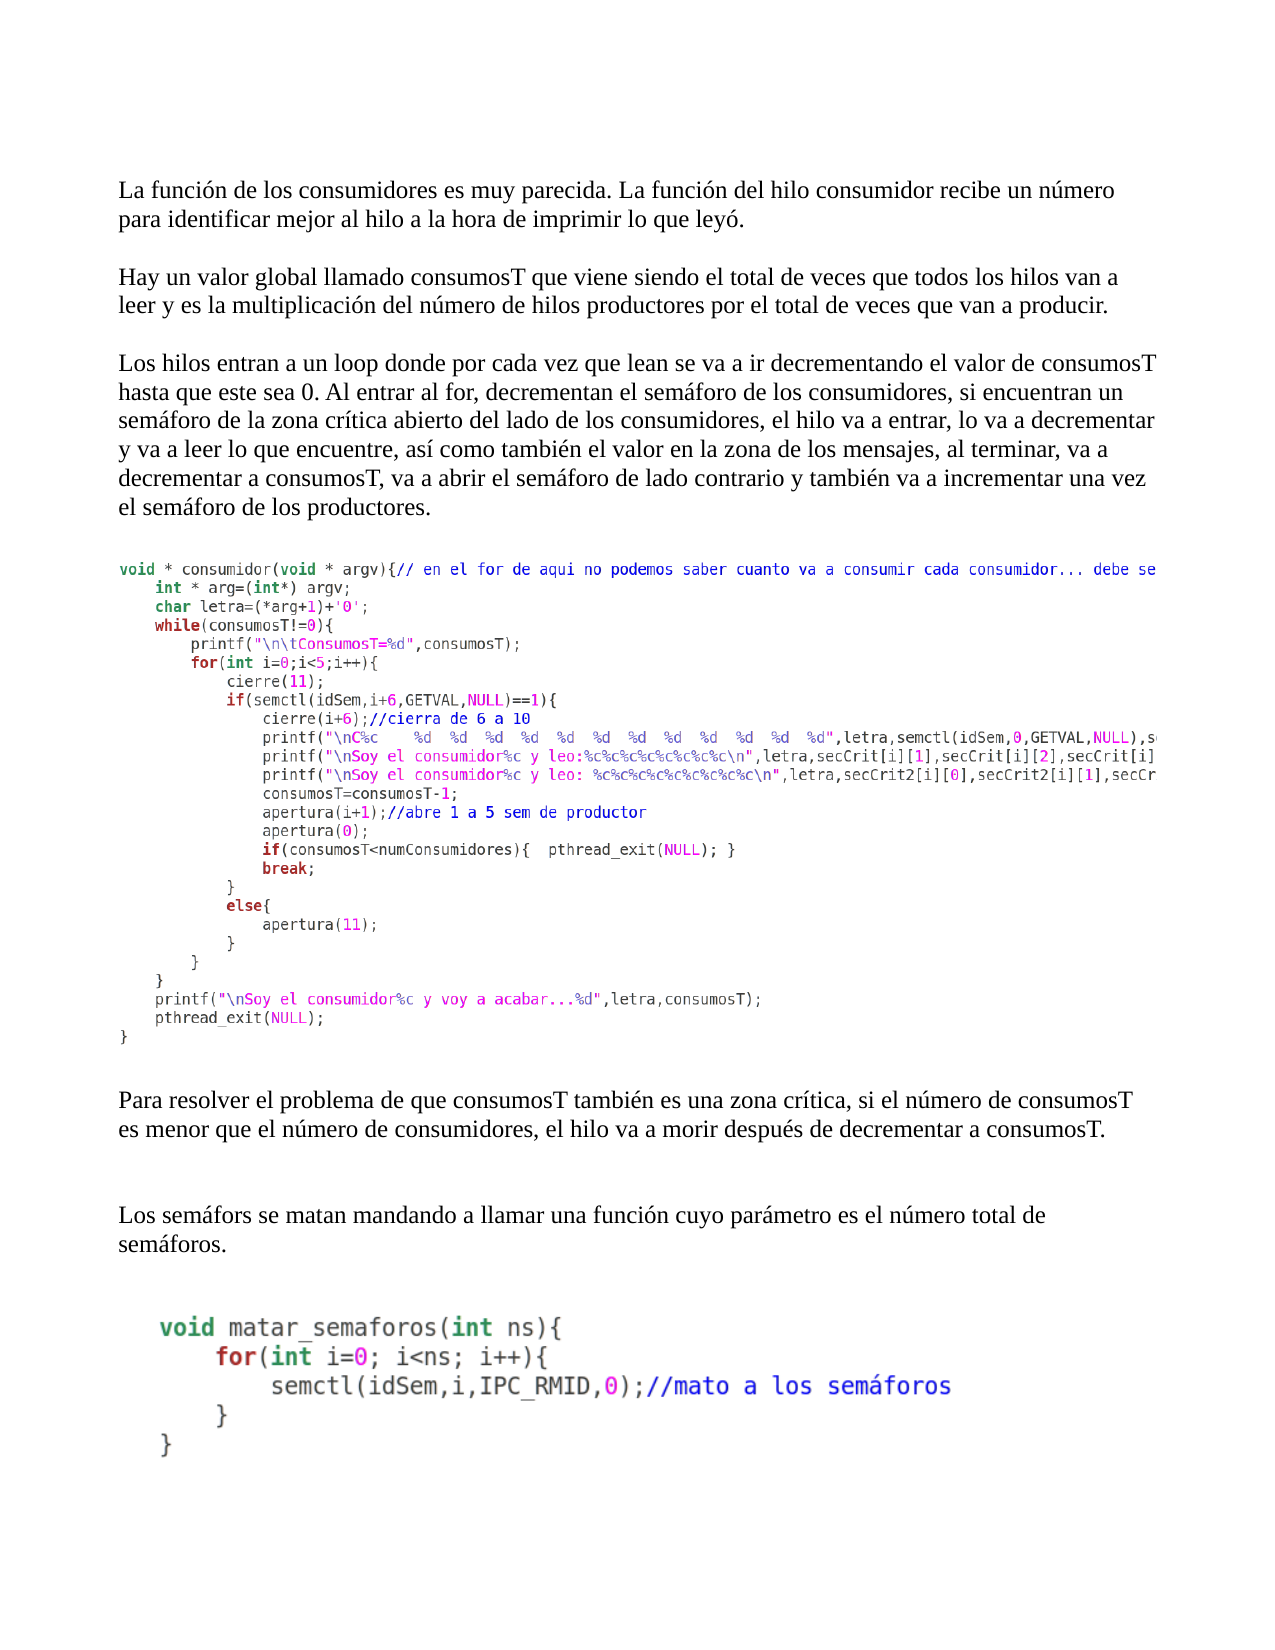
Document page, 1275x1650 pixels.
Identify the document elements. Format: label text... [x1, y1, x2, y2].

text Los semáfors se matan mandando a llamar una función cuyo parámetro es el número total de semáforos. [118, 1201, 1157, 1258]
text Hay un valor global llamado consumosT que viene siendo el total de veces que todos los hilos van a leer y es la multiplicación del número de hilos productores por el total de veces que van a producir. [118, 262, 1157, 319]
picture [118, 549, 1157, 1057]
text La función de los consumidores es muy parecida. La función del hilo consumidor recibe un número para identificar mejor al hilo a la hora de imprimir lo que leyó. [118, 176, 1157, 233]
text Los hilos entran a un loop donde por cada vez que lean se va a ir decrementando el valor de consumosT hasta que este sea 0. Al entrar al for, decrementan el semáforo de los consumidores, si encuentran un semáforo de la zona crítica abierto del lado de los consumidores, el hilo va a entrar, lo va a decrementar y va a leer lo que encuentre, así como también el valor en la zona de los mensajes, al terminar, va a decrementar a consumosT, va a abrir el semáforo de lado contrario y también va a incrementar una vez el semáforo de los productores. [118, 348, 1157, 521]
picture [153, 1293, 1004, 1487]
text Para resolver el problema de que consumosT también es una zona crítica, si el número de consumosT es menor que el número de consumidores, el hilo va a morir después de decrementar a consumosT. [118, 1086, 1157, 1143]
